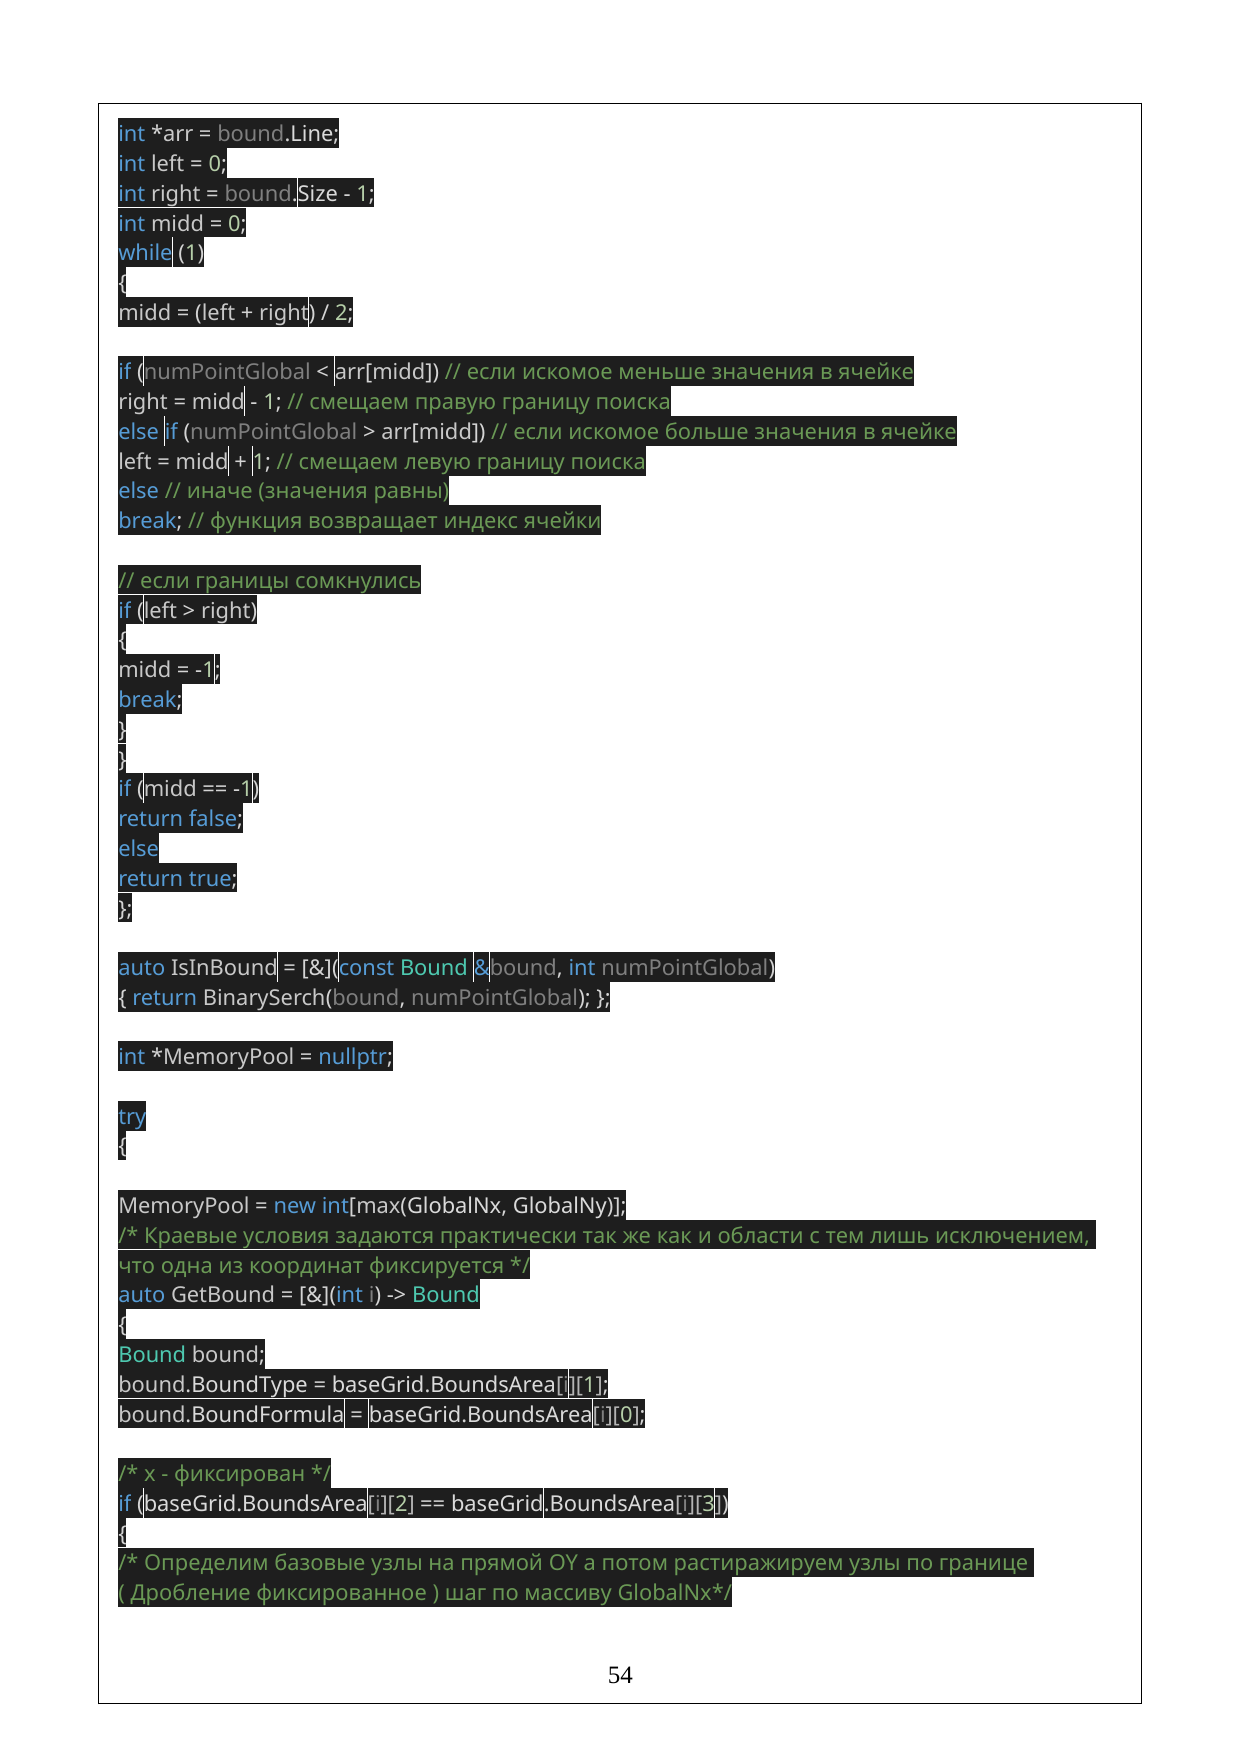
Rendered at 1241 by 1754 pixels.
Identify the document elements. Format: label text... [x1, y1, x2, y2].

text { [118, 1309, 1122, 1339]
text int right = bound.Size - 1; [118, 178, 1122, 207]
text { [118, 1518, 1122, 1547]
text try [118, 1101, 1122, 1131]
text bound.BoundType = baseGrid.BoundsArea[i][1]; [118, 1369, 1122, 1398]
text MemoryPool = new int[max(GlobalNx, GlobalNy)]; [118, 1190, 1122, 1220]
text bound.BoundFormula = baseGrid.BoundsArea[i][0]; [118, 1398, 1122, 1428]
text int left = 0; [118, 148, 1122, 178]
text { return BinarySerch(bound, numPointGlobal); }; [118, 982, 1122, 1012]
text if (midd == -1) [118, 773, 1122, 803]
text while (1) [118, 237, 1122, 267]
text break; [118, 684, 1122, 714]
text midd = -1; [118, 654, 1122, 684]
text }; [118, 892, 1122, 922]
text if (baseGrid.BoundsArea[i][2] == baseGrid.BoundsArea[i][3]) [118, 1488, 1122, 1518]
text /* Краевые условия задаются практически так же как и области с тем лишь исключением, что одна из координат фиксируется */ [118, 1220, 1122, 1279]
text else // иначе (значения равны) [118, 476, 1122, 505]
text int *MemoryPool = nullptr; [118, 1041, 1122, 1071]
text { [118, 624, 1122, 654]
text /* х - фиксирован */ [118, 1458, 1122, 1488]
text auto GetBound = [&](int i) -> Bound [118, 1279, 1122, 1309]
text // если границы сомкнулись [118, 565, 1122, 594]
text } [118, 743, 1122, 773]
text break; // функция возвращает индекс ячейки [118, 505, 1122, 535]
text return true; [118, 863, 1122, 892]
text left = midd + 1; // смещаем левую границу поиска [118, 446, 1122, 476]
text /* Определим базовые узлы на прямой OY а потом растиражируем узлы по границе ( Дробление фиксированное ) шаг по массиву GlobalNx*/ [118, 1547, 1122, 1607]
text Bound bound; [118, 1339, 1122, 1369]
text int *arr = bound.Line; [118, 118, 1122, 148]
text else if (numPointGlobal > arr[midd]) // если искомое больше значения в ячейке [118, 416, 1122, 446]
text right = midd - 1; // смещаем правую границу поиска [118, 386, 1122, 416]
text midd = (left + right) / 2; [118, 297, 1122, 327]
text { [118, 1131, 1122, 1160]
text auto IsInBound = [&](const Bound &bound, int numPointGlobal) [118, 952, 1122, 982]
text if (left > right) [118, 594, 1122, 624]
text } [118, 714, 1122, 743]
text { [118, 267, 1122, 297]
text if (numPointGlobal < arr[midd]) // если искомое меньше значения в ячейке [118, 356, 1122, 386]
text else [118, 833, 1122, 863]
text int midd = 0; [118, 207, 1122, 237]
text return false; [118, 803, 1122, 833]
